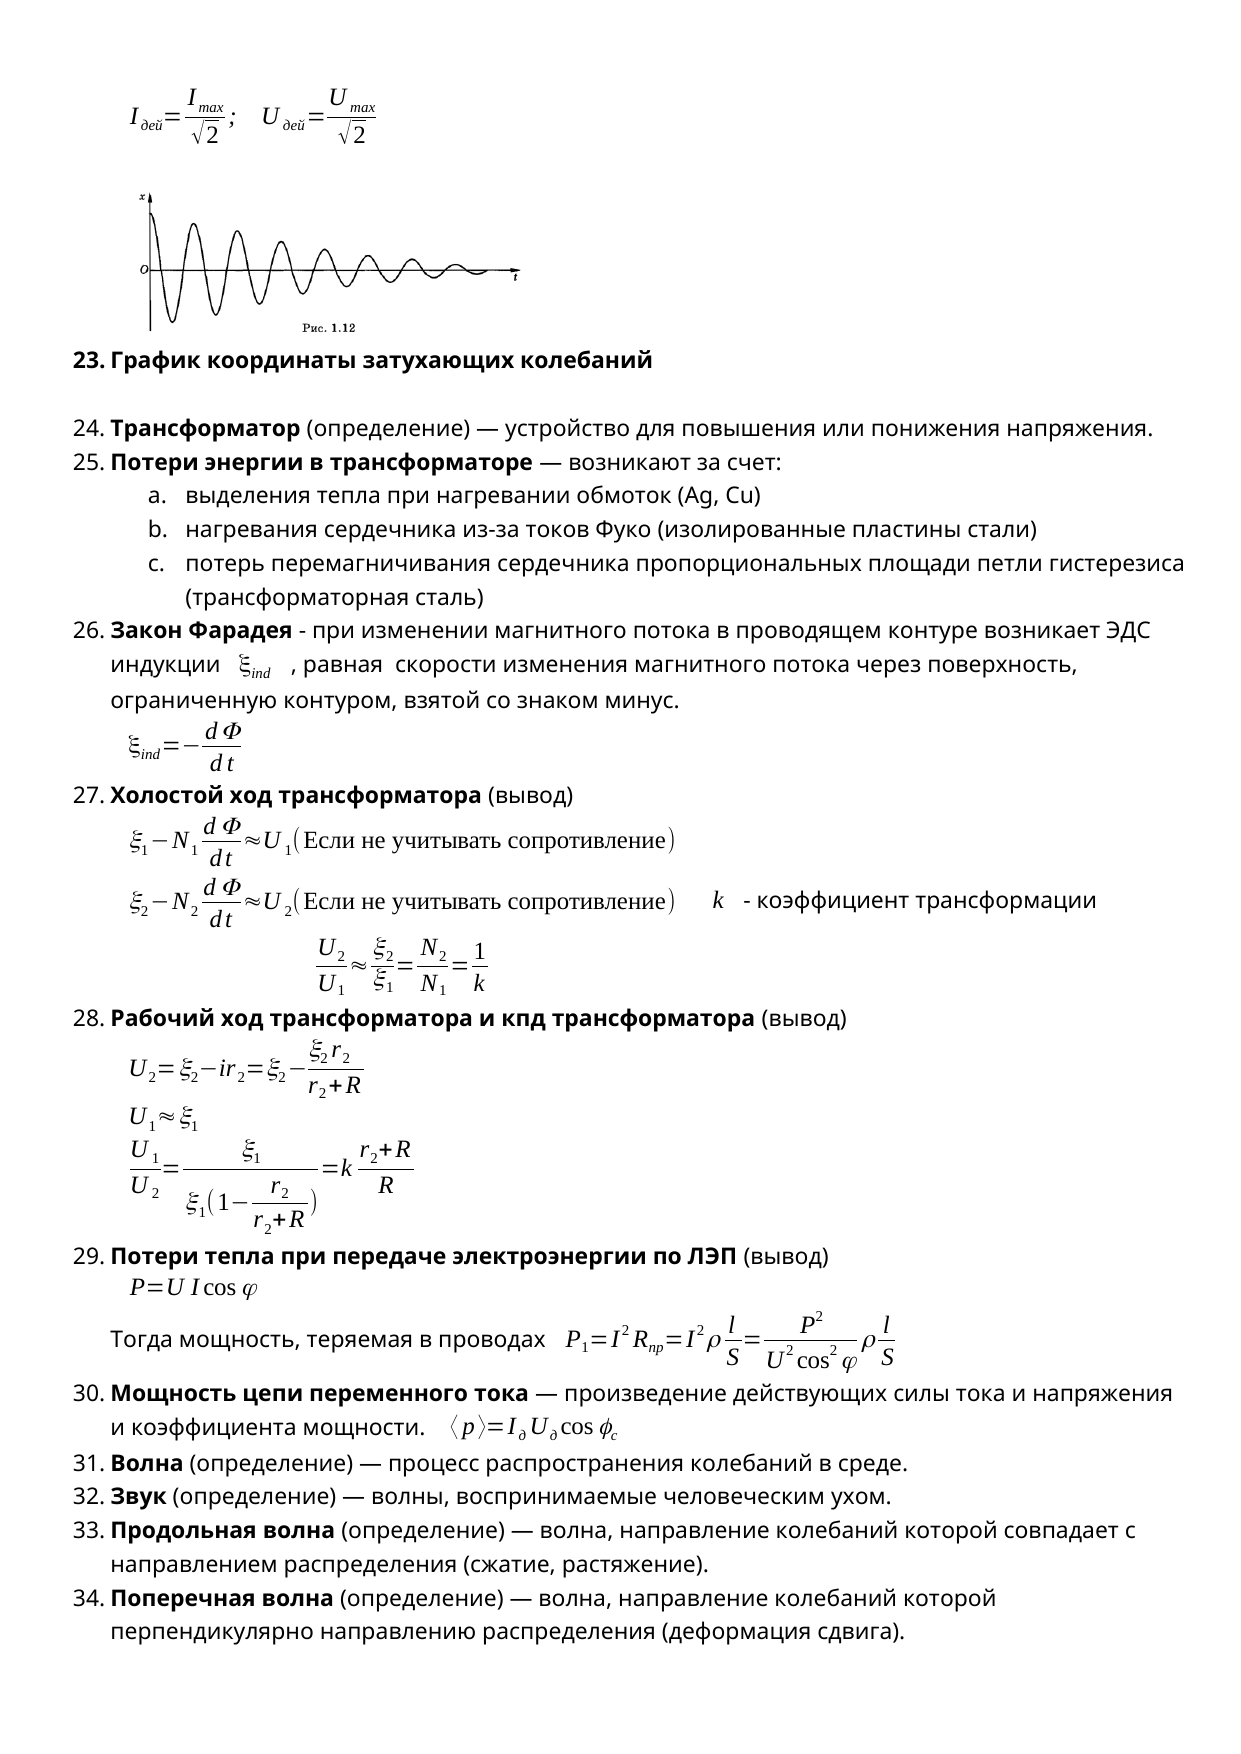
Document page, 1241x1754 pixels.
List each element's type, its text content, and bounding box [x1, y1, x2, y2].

list Продольная волна (определение) — волна, направление колебаний которой совпадает с направлением распределения (сжатие, растяжение). [73, 1514, 1192, 1579]
list Мощность цепи переменного тока — произведение действующих силы тока и напряжения и коэффициента мощности. [73, 1377, 1192, 1444]
list нагревания сердечника из-за токов Фуко (изолированные пластины стали) [148, 513, 1192, 544]
list Холостой ход трансформатора (вывод) [73, 779, 1192, 811]
list Трансформатор (определение) — устройство для повышения или понижения напряжения. [73, 412, 1192, 443]
picture [493, 178, 539, 268]
list выделения тепла при нагревании обмоток (Ag, Cu) [148, 479, 1192, 510]
list Волна (определение) — процесс распространения колебаний в среде. [73, 1446, 1192, 1478]
list Потери энергии в трансформаторе — возникают за счет: [73, 445, 1192, 477]
list Рабочий ход трансформатора и кпд трансформатора (вывод) [73, 1002, 1192, 1033]
list Потери тепла при передаче электроэнергии по ЛЭП (вывод) [73, 1240, 1192, 1271]
list График координаты затухающих колебаний [73, 151, 1192, 375]
list Тогда мощность, теряемая в проводах [73, 1307, 1192, 1374]
list Звук (определение) — волны, воспринимаемые человеческим ухом. [73, 1480, 1192, 1511]
list Поперечная волна (определение) — волна, направление колебаний которой перпендикулярно направлению распределения (деформация сдвига). [73, 1581, 1192, 1646]
list потерь перемагничивания сердечника пропорциональных площади петли гистерезиса (трансформаторная сталь) [148, 547, 1192, 612]
list Закон Фарадея - при изменении магнитного потока в проводящем контуре возникает ЭДС индукции, равная скорости изменения магнитного потока через поверхность, ограниченную контуром, взятой со знаком минус. [73, 614, 1192, 715]
list - коэффициент трансформации [73, 813, 1192, 999]
